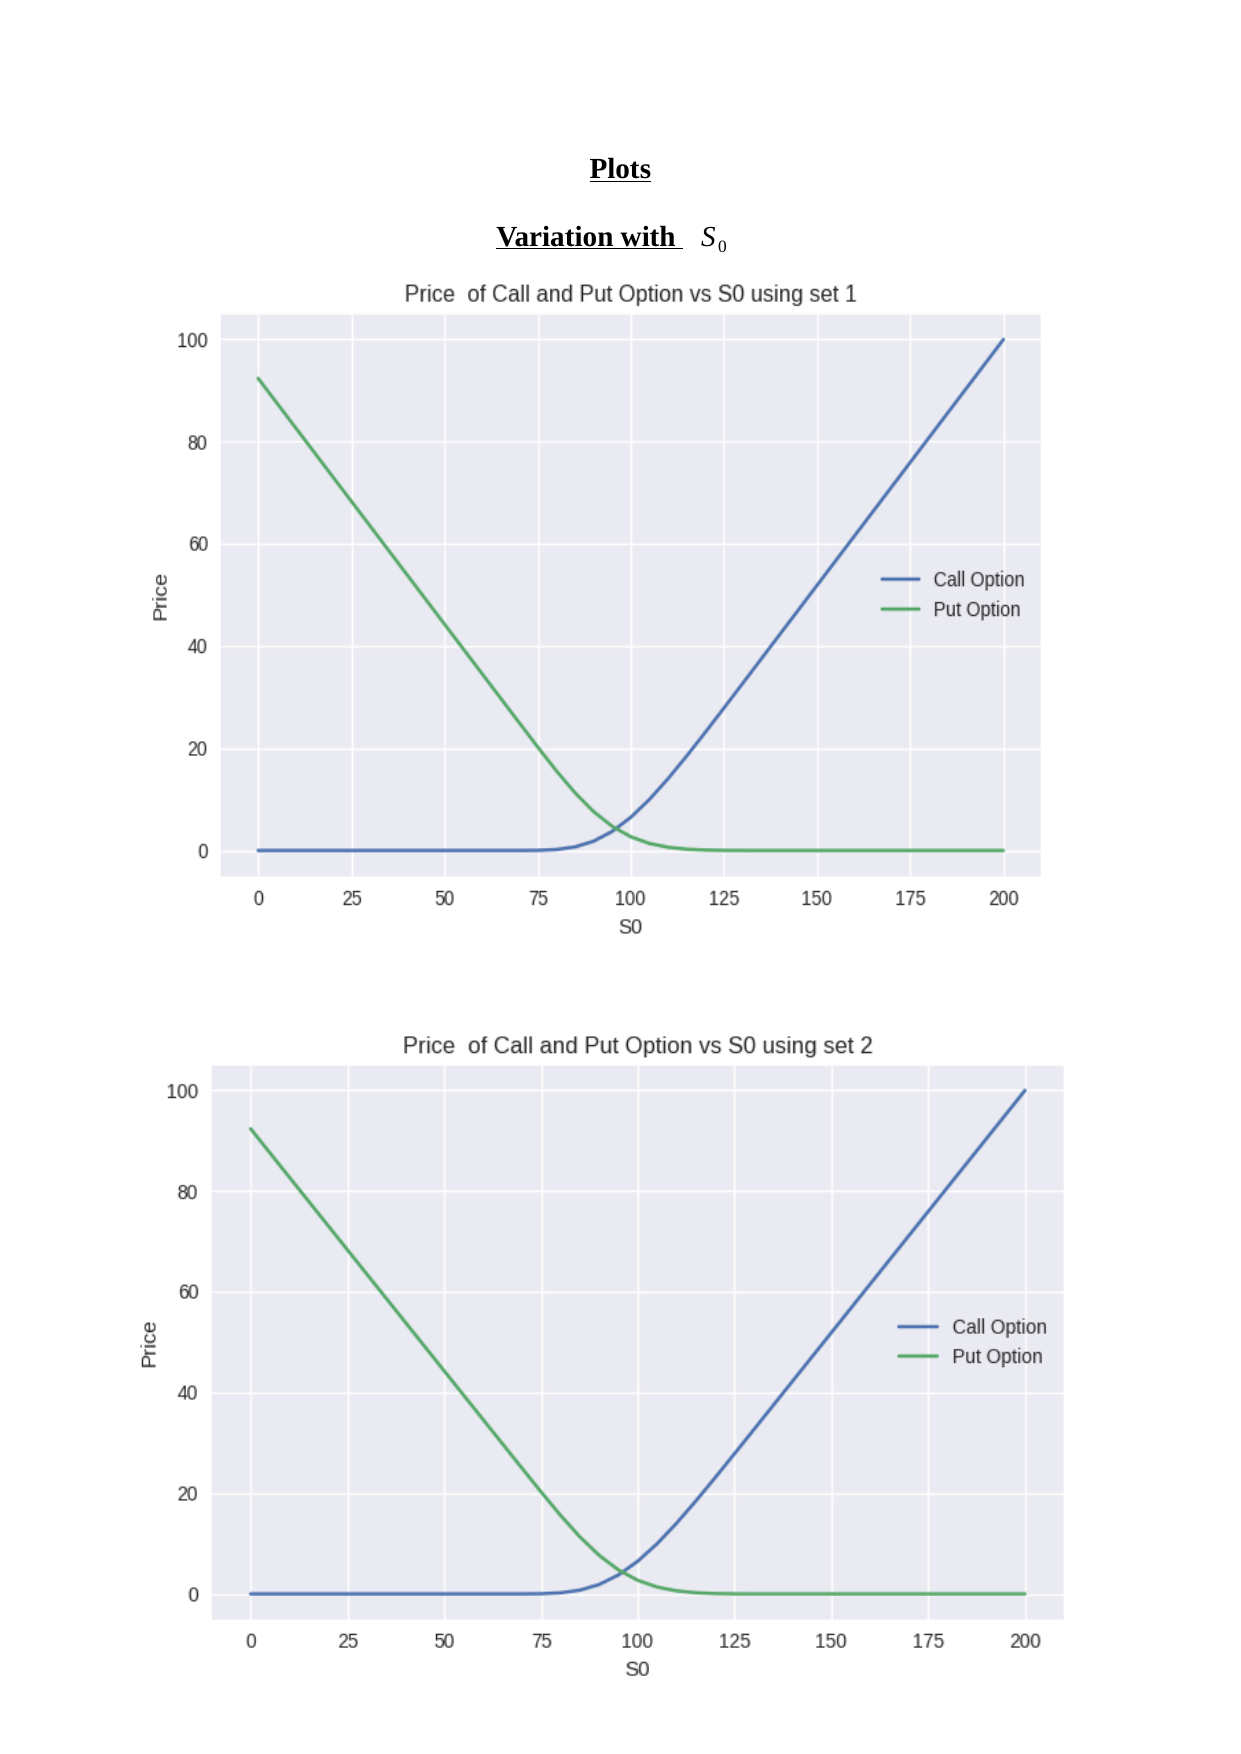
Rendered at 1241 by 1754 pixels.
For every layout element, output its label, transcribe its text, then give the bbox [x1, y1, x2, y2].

text Variation with [118, 219, 1122, 257]
picture [131, 1024, 1090, 1690]
picture [143, 272, 1066, 948]
text Plots [118, 152, 1122, 185]
